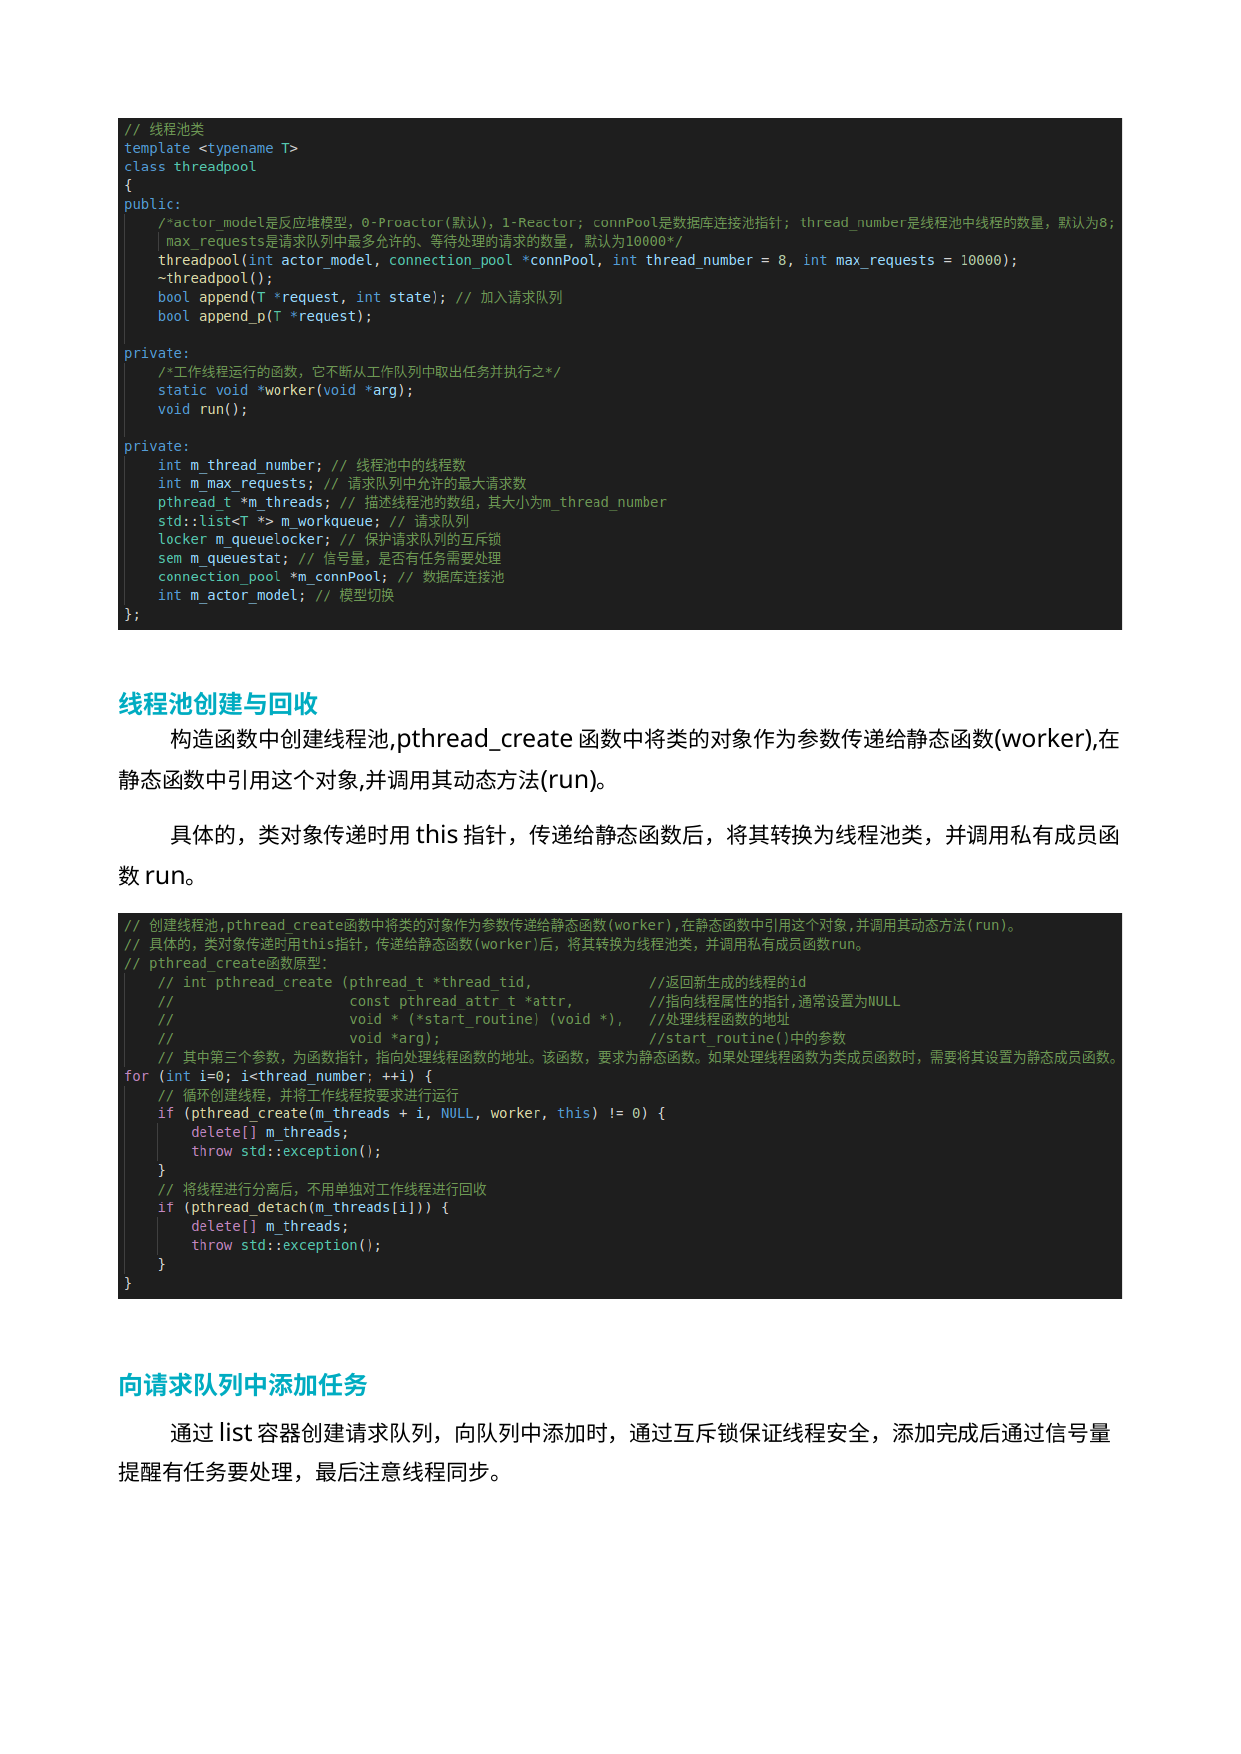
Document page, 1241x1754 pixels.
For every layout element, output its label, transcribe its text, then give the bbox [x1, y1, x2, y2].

picture [118, 118, 1123, 630]
subtitle 向请求队列中添加任务 [118, 1366, 1122, 1402]
picture [118, 913, 1123, 1299]
subtitle 线程池创建与回收 [118, 685, 1122, 721]
text 构造函数中创建线程池,pthread_create函数中将类的对象作为参数传递给静态函数(worker),在静态函数中引用这个对象,并调用其动态方法(run)。 [118, 721, 1122, 796]
text 具体的，类对象传递时用this指针，传递给静态函数后，将其转换为线程池类，并调用私有成员函数run。 [118, 817, 1122, 892]
text 通过list容器创建请求队列，向队列中添加时，通过互斥锁保证线程安全，添加完成后通过信号量提醒有任务要处理，最后注意线程同步。 [118, 1414, 1122, 1486]
